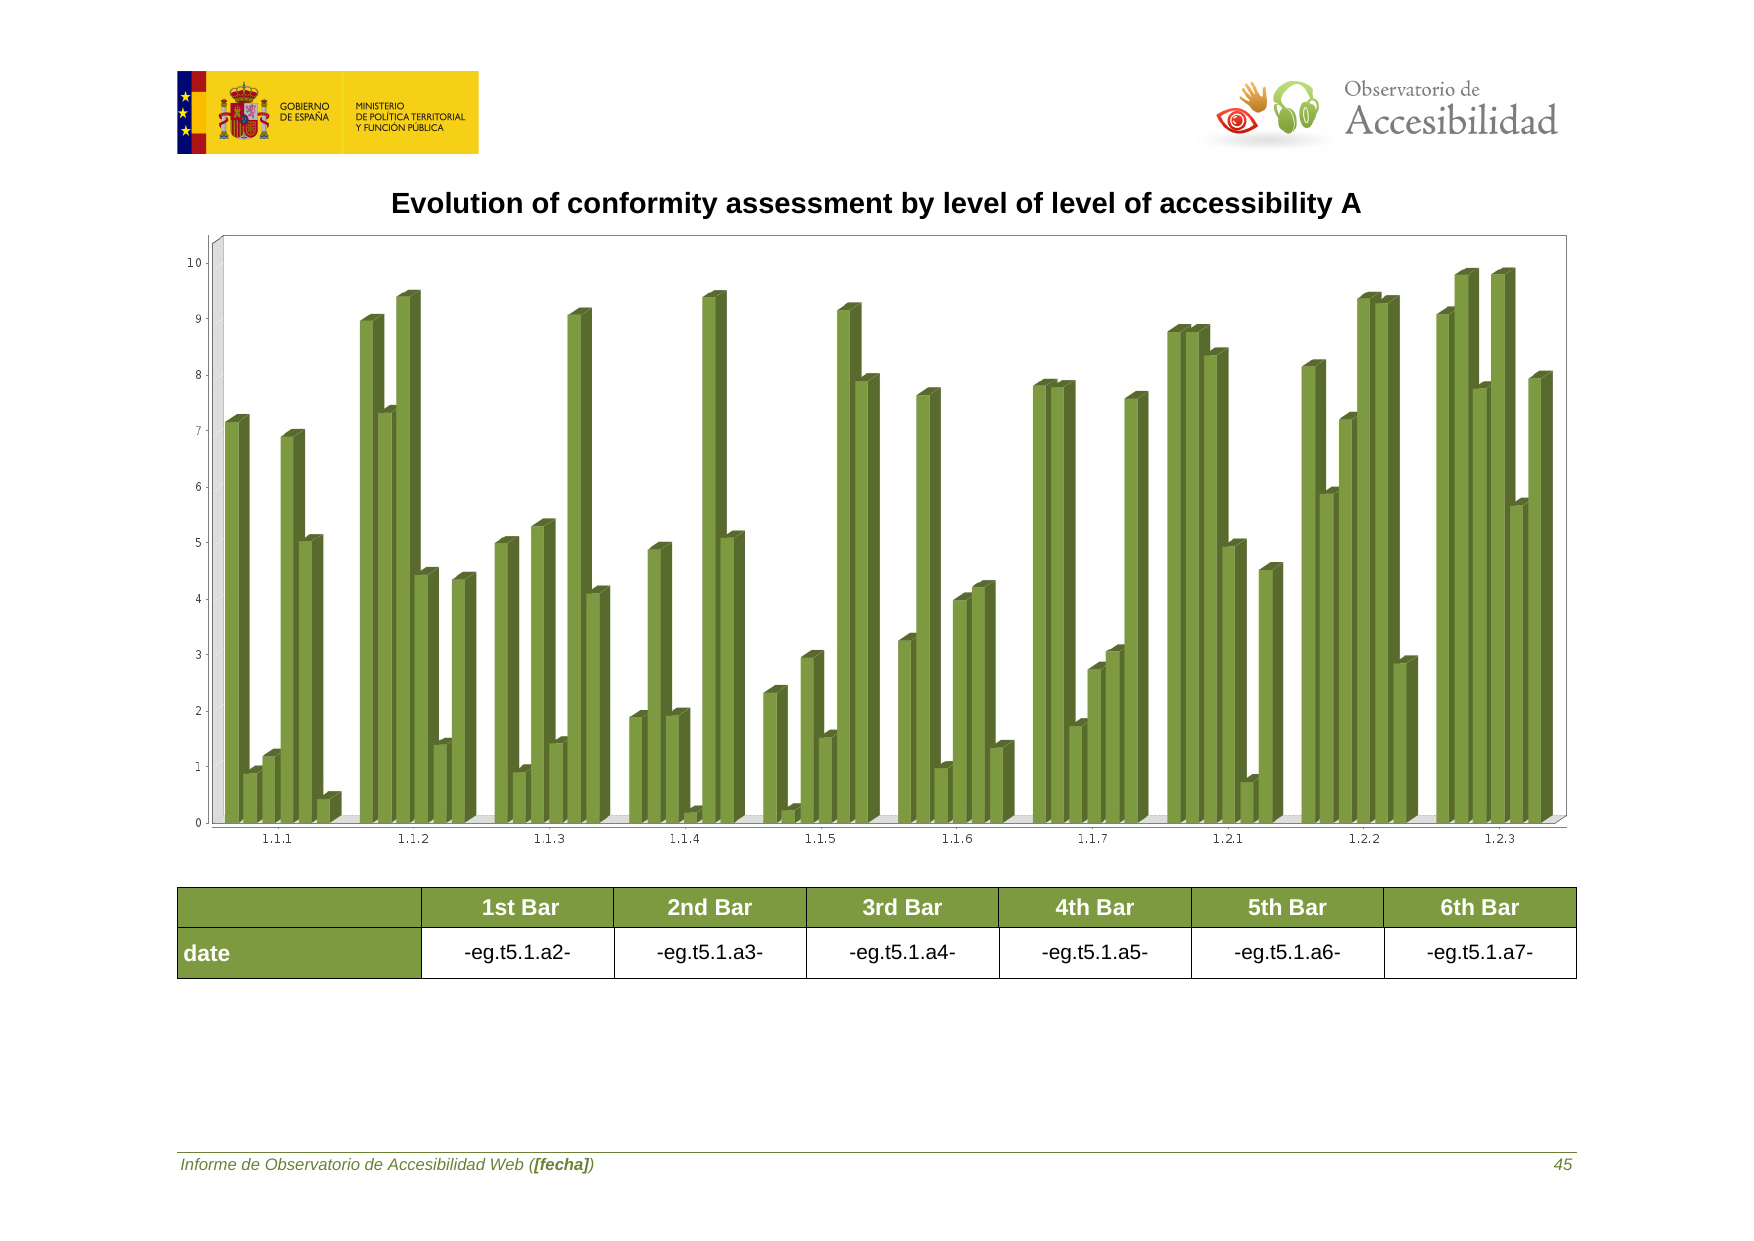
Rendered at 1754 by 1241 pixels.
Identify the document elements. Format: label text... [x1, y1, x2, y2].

table_header 1st Bar [422, 888, 613, 927]
table_cell -eg.t5.1.a6- [1192, 928, 1384, 978]
table_header 4th Bar [999, 888, 1191, 927]
table_header [178, 888, 421, 927]
table_cell -eg.t5.1.a3- [615, 928, 806, 978]
table_cell date [178, 928, 421, 978]
table_cell -eg.t5.1.a4- [807, 928, 999, 978]
table_cell -eg.t5.1.a2- [422, 928, 614, 978]
table_header 2nd Bar [614, 888, 806, 927]
table_header 3rd Bar [807, 888, 998, 927]
picture [177, 71, 479, 154]
picture [177, 225, 1577, 851]
table_cell -eg.t5.1.a5- [1000, 928, 1191, 978]
table_header 6th Bar [1384, 888, 1576, 927]
table_cell -eg.t5.1.a7- [1385, 928, 1576, 978]
picture [1196, 72, 1572, 154]
table_header 5th Bar [1192, 888, 1383, 927]
text Evolution of conformity assessment by level of level of accessibility A [177, 186, 1577, 219]
